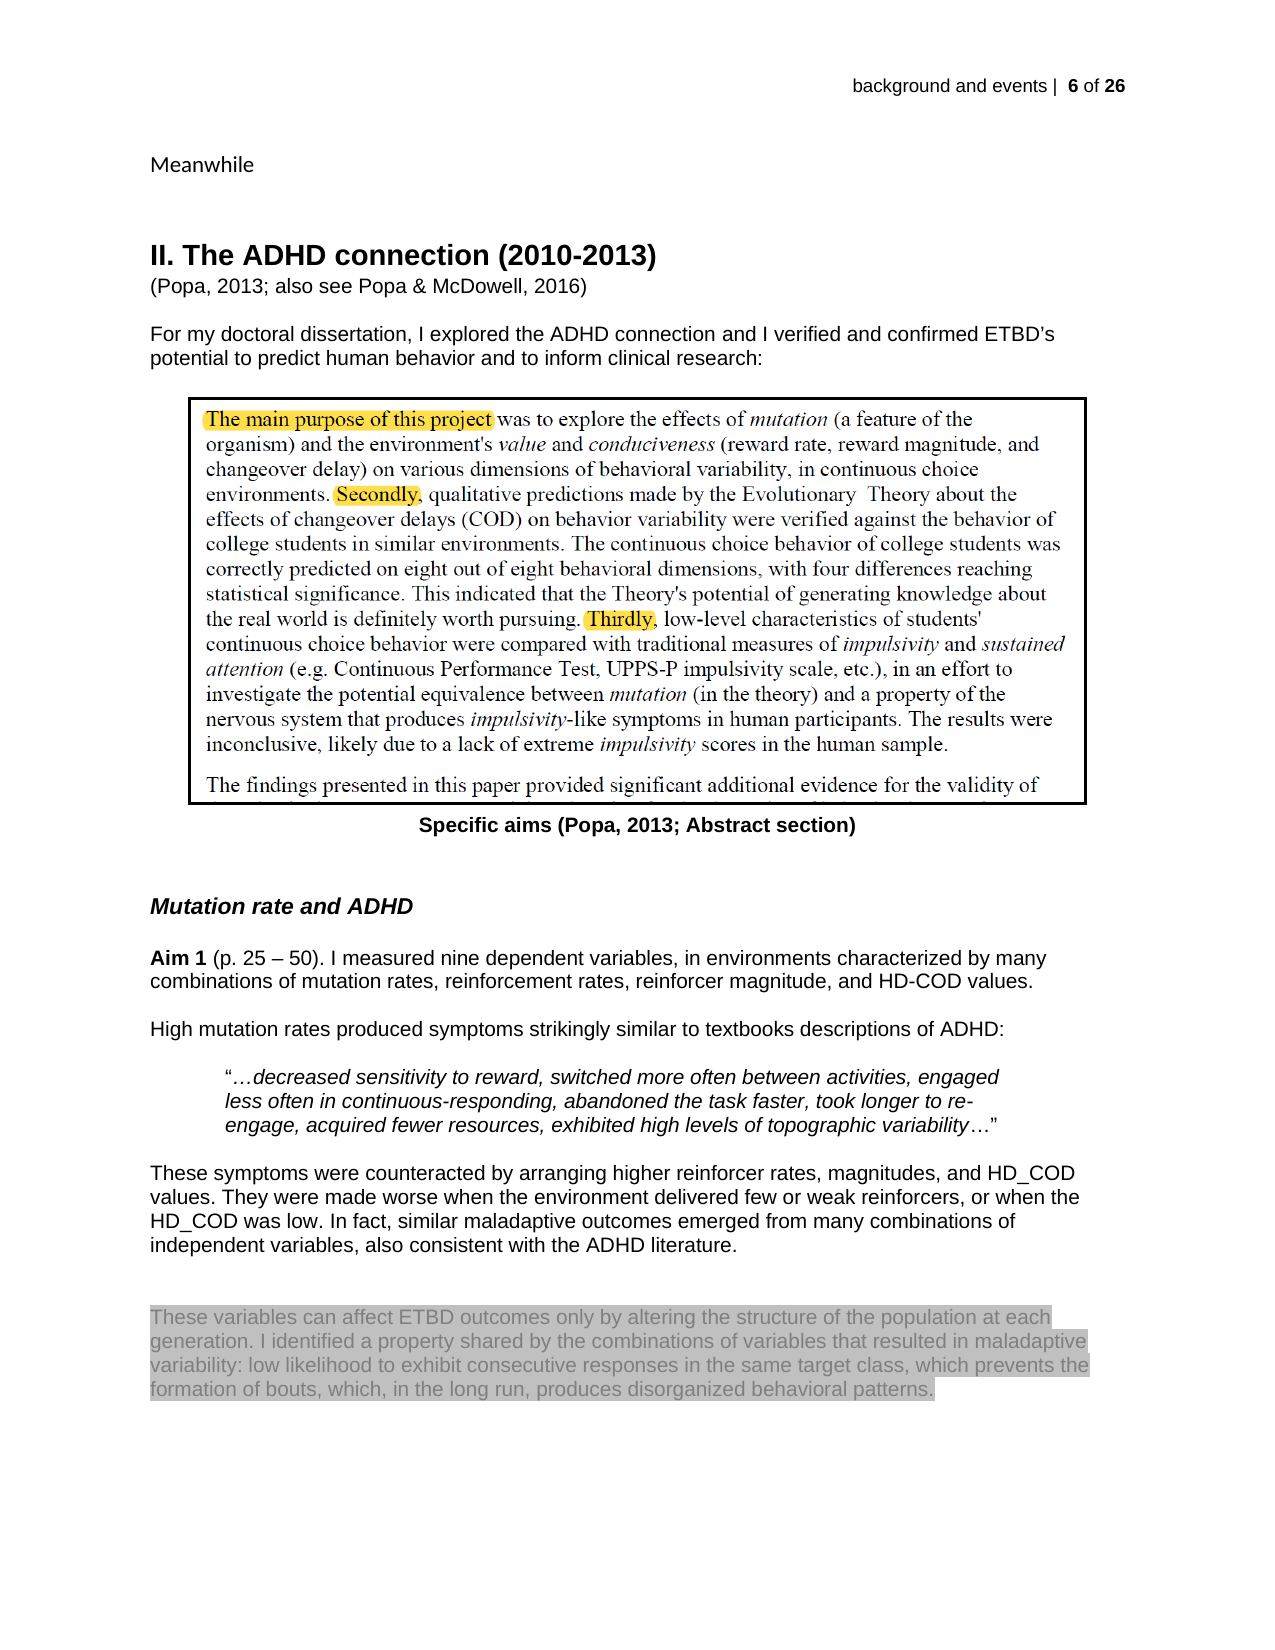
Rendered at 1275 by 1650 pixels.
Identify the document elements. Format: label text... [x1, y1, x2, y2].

text High mutation rates produced symptoms strikingly similar to textbooks descriptions of ADHD: [150, 1017, 1125, 1041]
picture [191, 400, 1084, 802]
text These variables can affect ETBD outcomes only by altering the structure of the population at each generation. I identified a property shared by the combinations of variables that resulted in maladaptive variability: low likelihood to exhibit consecutive responses in the same target class, which prevents the formation of bouts, which, in the long run, produces disorganized behavioral patterns. [150, 1305, 1125, 1401]
subtitle Mutation rate and ADHD [150, 893, 1125, 919]
text For my doctoral dissertation, I explored the ADHD connection and I verified and confirmed ETBD’s potential to predict human behavior and to inform clinical research: [150, 322, 1125, 370]
text Meanwhile [150, 150, 1125, 178]
text Aim 1 (p. 25 – 50). I measured nine dependent variables, in environments characterized by many combinations of mutation rates, reinforcement rates, reinforcer magnitude, and HD-COD values. [150, 945, 1125, 993]
subtitle II. The ADHD connection (2010-2013) [150, 238, 1125, 272]
text “…decreased sensitivity to reward, switched more often between activities, engaged less often in continuous-responding, abandoned the task faster, took longer to re-engage, acquired fewer resources, exhibited high levels of topographic variability…” [225, 1065, 1012, 1137]
text Specific aims (Popa, 2013; Abstract section) [150, 813, 1125, 837]
text (Popa, 2013; also see Popa & McDowell, 2016) [150, 274, 1125, 298]
text These symptoms were counteracted by arranging higher reinforcer rates, magnitudes, and HD_COD values. They were made worse when the environment delivered few or weak reinforcers, or when the HD_COD was low. In fact, similar maladaptive outcomes emerged from many combinations of independent variables, also consistent with the ADHD literature. [150, 1161, 1125, 1257]
